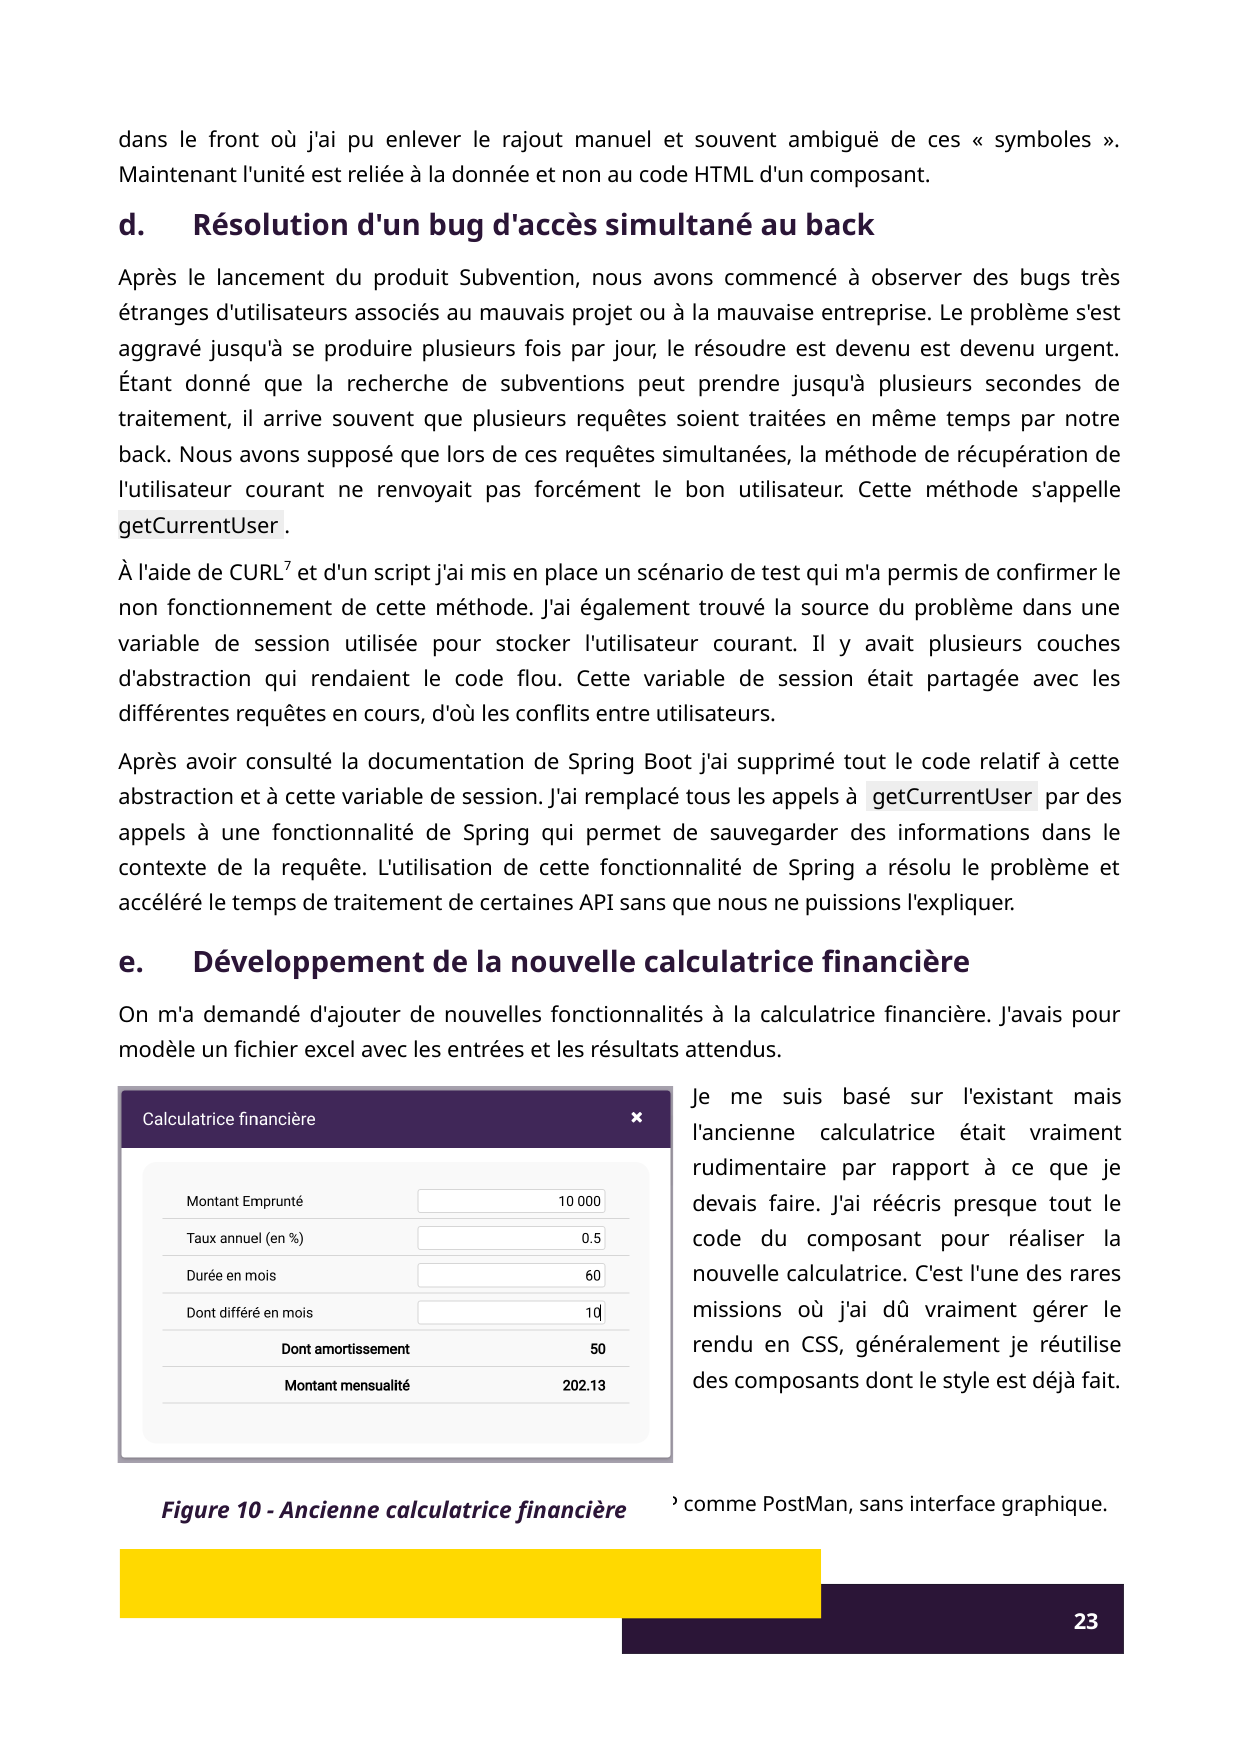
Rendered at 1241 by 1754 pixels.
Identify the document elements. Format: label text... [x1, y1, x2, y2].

subtitle e. Développement de la nouvelle calculatrice financière [118, 941, 1122, 981]
text dans le front où j'ai pu enlever le rajout manuel et souvent ambiguë de ces « symboles ». Maintenant l'unité est reliée à la donnée et non au code HTML d'un composant. [118, 118, 1122, 189]
text Figure 10 - Ancienne calculatrice financière [118, 1494, 673, 1525]
picture [117, 1086, 674, 1463]
subtitle d. Résolution d'un bug d'accès simultané au back [118, 203, 1122, 243]
text On m'a demandé d'ajouter de nouvelles fonctionnalités à la calculatrice financière. J'avais pour modèle un fichier excel avec les entrées et les résultats attendus. [118, 993, 1122, 1064]
text Je me suis basé sur l'existant mais l'ancienne calculatrice était vraiment rudimentaire par rapport à ce que je devais faire. J'ai réécris presque tout le code du composant pour réaliser la nouvelle calculatrice. C'est l'une des rares missions où j'ai dû vraiment gérer le rendu en CSS, généralement je réutilise des composants dont le style est déjà fait. [118, 1076, 1122, 1394]
picture [119, 1549, 1124, 1654]
text Après le lancement du produit Subvention, nous avons commencé à observer des bugs très étranges d'utilisateurs associés au mauvais projet ou à la mauvaise entreprise. Le problème s'est aggravé jusqu'à se produire plusieurs fois par jour, le résoudre est devenu est devenu urgent. Étant donné que la recherche de subventions peut prendre jusqu'à plusieurs secondes de traitement, il arrive souvent que plusieurs requêtes soient traitées en même temps par notre back. Nous avons supposé que lors de ces requêtes simultanées, la méthode de récupération de l'utilisateur courant ne renvoyait pas forcément le bon utilisateur. Cette méthode s'appelle getCurrentUser . [118, 256, 1122, 539]
text Programme qui permet d’exécuter des requêtes HTTP comme PostMan, sans interface graphique. [673, 1488, 1122, 1517]
text [118, 1463, 673, 1494]
text Après avoir consulté la documentation de Spring Boot j'ai supprimé tout le code relatif à cette abstraction et à cette variable de session. J'ai remplacé tous les appels à getCurrentUser par des appels à une fonctionnalité de Spring qui permet de sauvegarder des informations dans le contexte de la requête. L'utilisation de cette fonctionnalité de Spring a résolu le problème et accéléré le temps de traitement de certaines API sans que nous ne puissions l'expliquer. [118, 740, 1122, 917]
text À l'aide de CURL et d'un script j'ai mis en place un scénario de test qui m'a permis de confirmer le non fonctionnement de cette méthode. J'ai également trouvé la source du problème dans une variable de session utilisée pour stocker l'utilisateur courant. Il y avait plusieurs couches d'abstraction qui rendaient le code flou. Cette variable de session était partagée avec les différentes requêtes en cours, d'où les conflits entre utilisateurs. [118, 551, 1122, 728]
